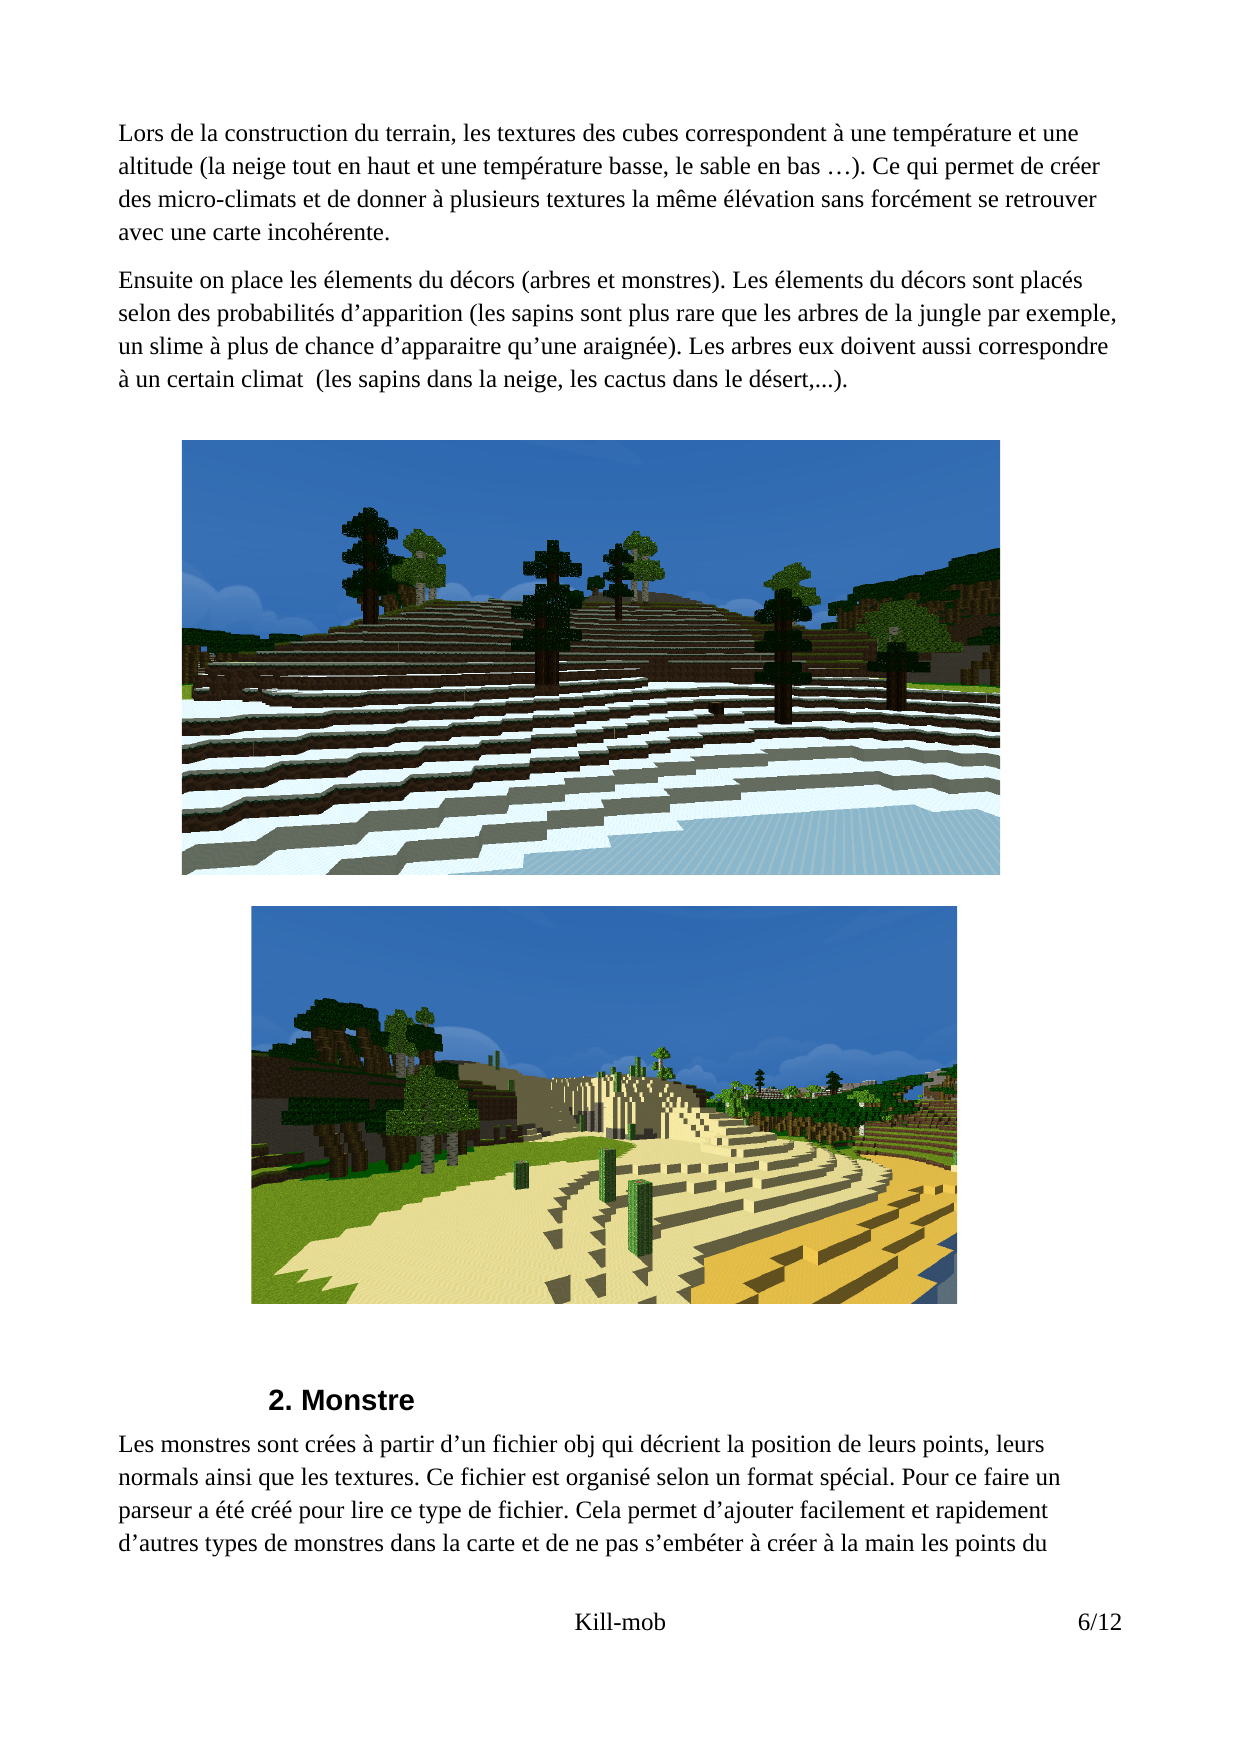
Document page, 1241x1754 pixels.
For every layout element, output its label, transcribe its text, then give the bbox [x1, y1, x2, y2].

text Les monstres sont crées à partir d’un fichier obj qui décrient la position de leurs points, leurs normals ainsi que les textures. Ce fichier est organisé selon un format spécial. Pour ce faire un parseur a été créé pour lire ce type de fichier. Cela permet d’ajouter facilement et rapidement d’autres types de monstres dans la carte et de ne pas s’embéter à créer à la main les points du [118, 1429, 1122, 1557]
picture [251, 906, 958, 1304]
picture [181, 440, 1001, 875]
subtitle 2. Monstre [268, 1383, 1122, 1416]
text Ensuite on place les élements du décors (arbres et monstres). Les élements du décors sont placés selon des probabilités d’apparition (les sapins sont plus rare que les arbres de la jungle par exemple, un slime à plus de chance d’apparaitre qu’une araignée). Les arbres eux doivent aussi correspondre à un certain climat (les sapins dans la neige, les cactus dans le désert,...). [118, 265, 1122, 393]
text Lors de la construction du terrain, les textures des cubes correspondent à une température et une altitude (la neige tout en haut et une température basse, le sable en bas …). Ce qui permet de créer des micro-climats et de donner à plusieurs textures la même élévation sans forcément se retrouver avec une carte incohérente. [118, 118, 1122, 246]
